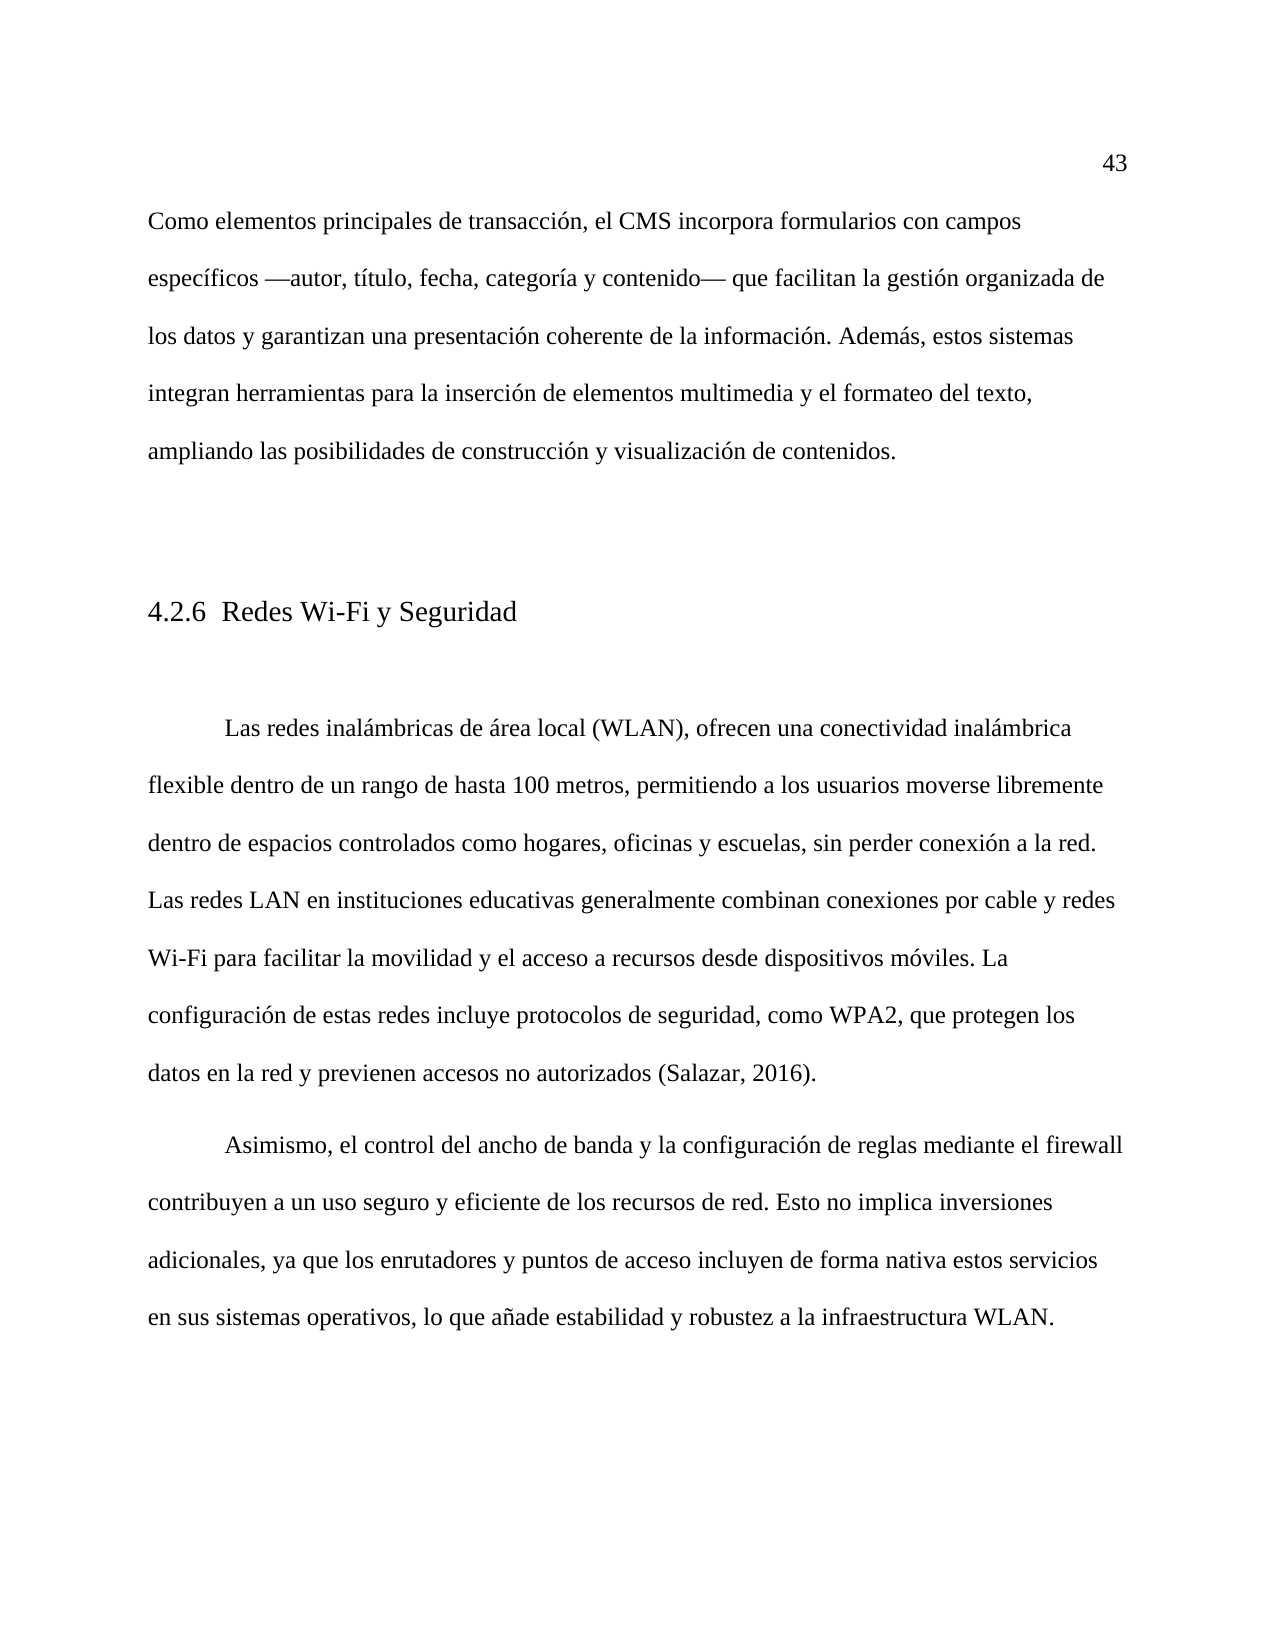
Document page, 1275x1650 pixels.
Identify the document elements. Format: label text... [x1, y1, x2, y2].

subtitle Redes Wi-Fi y Seguridad [148, 594, 1127, 628]
text Asimismo, el control del ancho de banda y la configuración de reglas mediante el firewall contribuyen a un uso seguro y eficiente de los recursos de red. Esto no implica inversiones adicionales, ya que los enrutadores y puntos de acceso incluyen de forma nativa estos servicios en sus sistemas operativos, lo que añade estabilidad y robustez a la infraestructura WLAN. [148, 1130, 1127, 1331]
text Las redes inalámbricas de área local (WLAN), ofrecen una conectividad inalámbrica flexible dentro de un rango de hasta 100 metros, permitiendo a los usuarios moverse libremente dentro de espacios controlados como hogares, oficinas y escuelas, sin perder conexión a la red. Las redes LAN en instituciones educativas generalmente combinan conexiones por cable y redes Wi-Fi para facilitar la movilidad y el acceso a recursos desde dispositivos móviles. La configuración de estas redes incluye protocolos de seguridad, como WPA2, que protegen los datos en la red y previenen accesos no autorizados (Salazar, 2016). [148, 713, 1127, 1086]
text Como elementos principales de transacción, el CMS incorpora formularios con campos específicos —autor, título, fecha, categoría y contenido— que facilitan la gestión organizada de los datos y garantizan una presentación coherente de la información. Además, estos sistemas integran herramientas para la inserción de elementos multimedia y el formateo del texto, ampliando las posibilidades de construcción y visualización de contenidos. [148, 206, 1127, 464]
